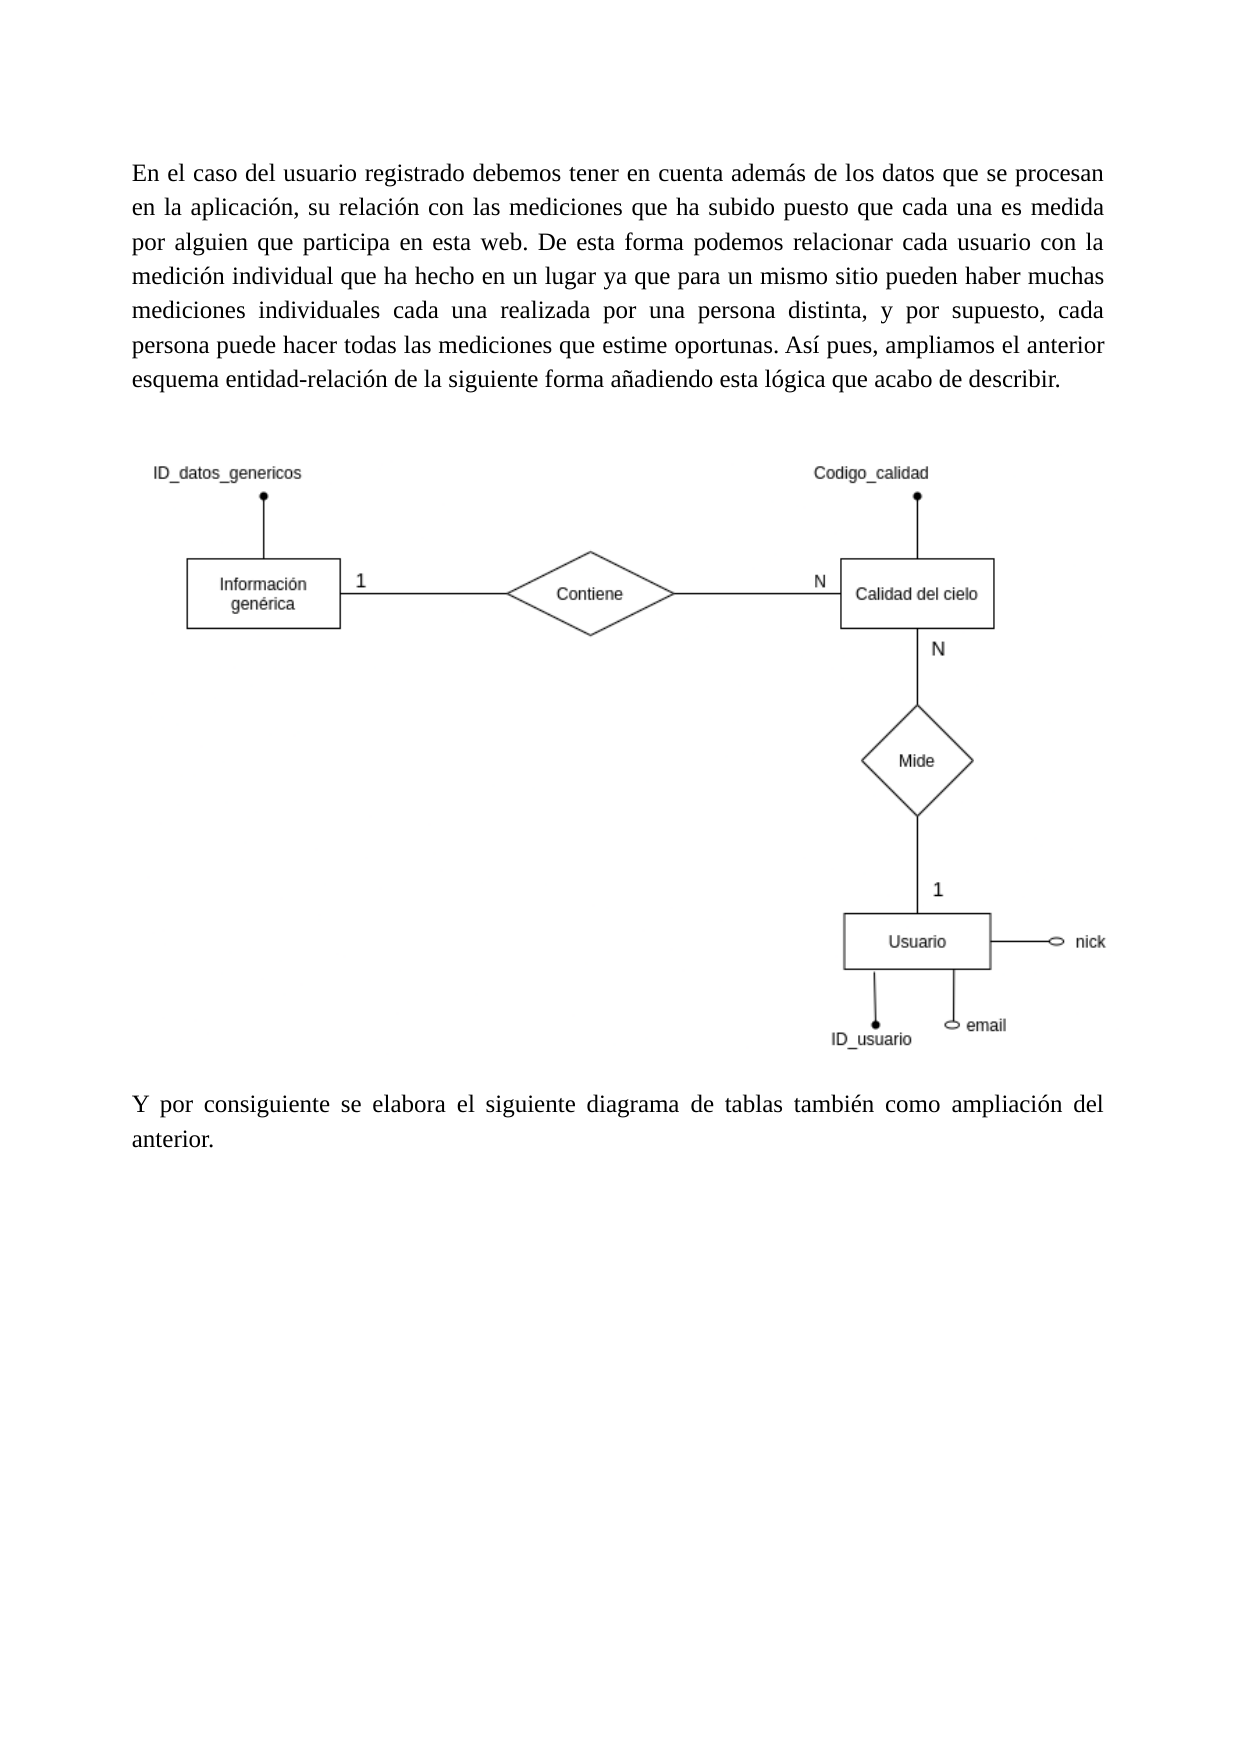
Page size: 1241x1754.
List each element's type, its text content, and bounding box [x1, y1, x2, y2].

picture [146, 454, 1120, 1055]
text En el caso del usuario registrado debemos tener en cuenta además de los datos que se procesan en la aplicación, su relación con las mediciones que ha subido puesto que cada una es medida por alguien que participa en esta web. De esta forma podemos relacionar cada usuario con la medición individual que ha hecho en un lugar ya que para un mismo sitio pueden haber muchas mediciones individuales cada una realizada por una persona distinta, y por supuesto, cada persona puede hacer todas las mediciones que estime oportunas. Así pues, ampliamos el anterior esquema entidad-relación de la siguiente forma añadiendo esta lógica que acabo de describir. [132, 152, 1106, 393]
text Y por consiguiente se elabora el siguiente diagrama de tablas también como ampliación del anterior. [132, 1084, 1106, 1152]
